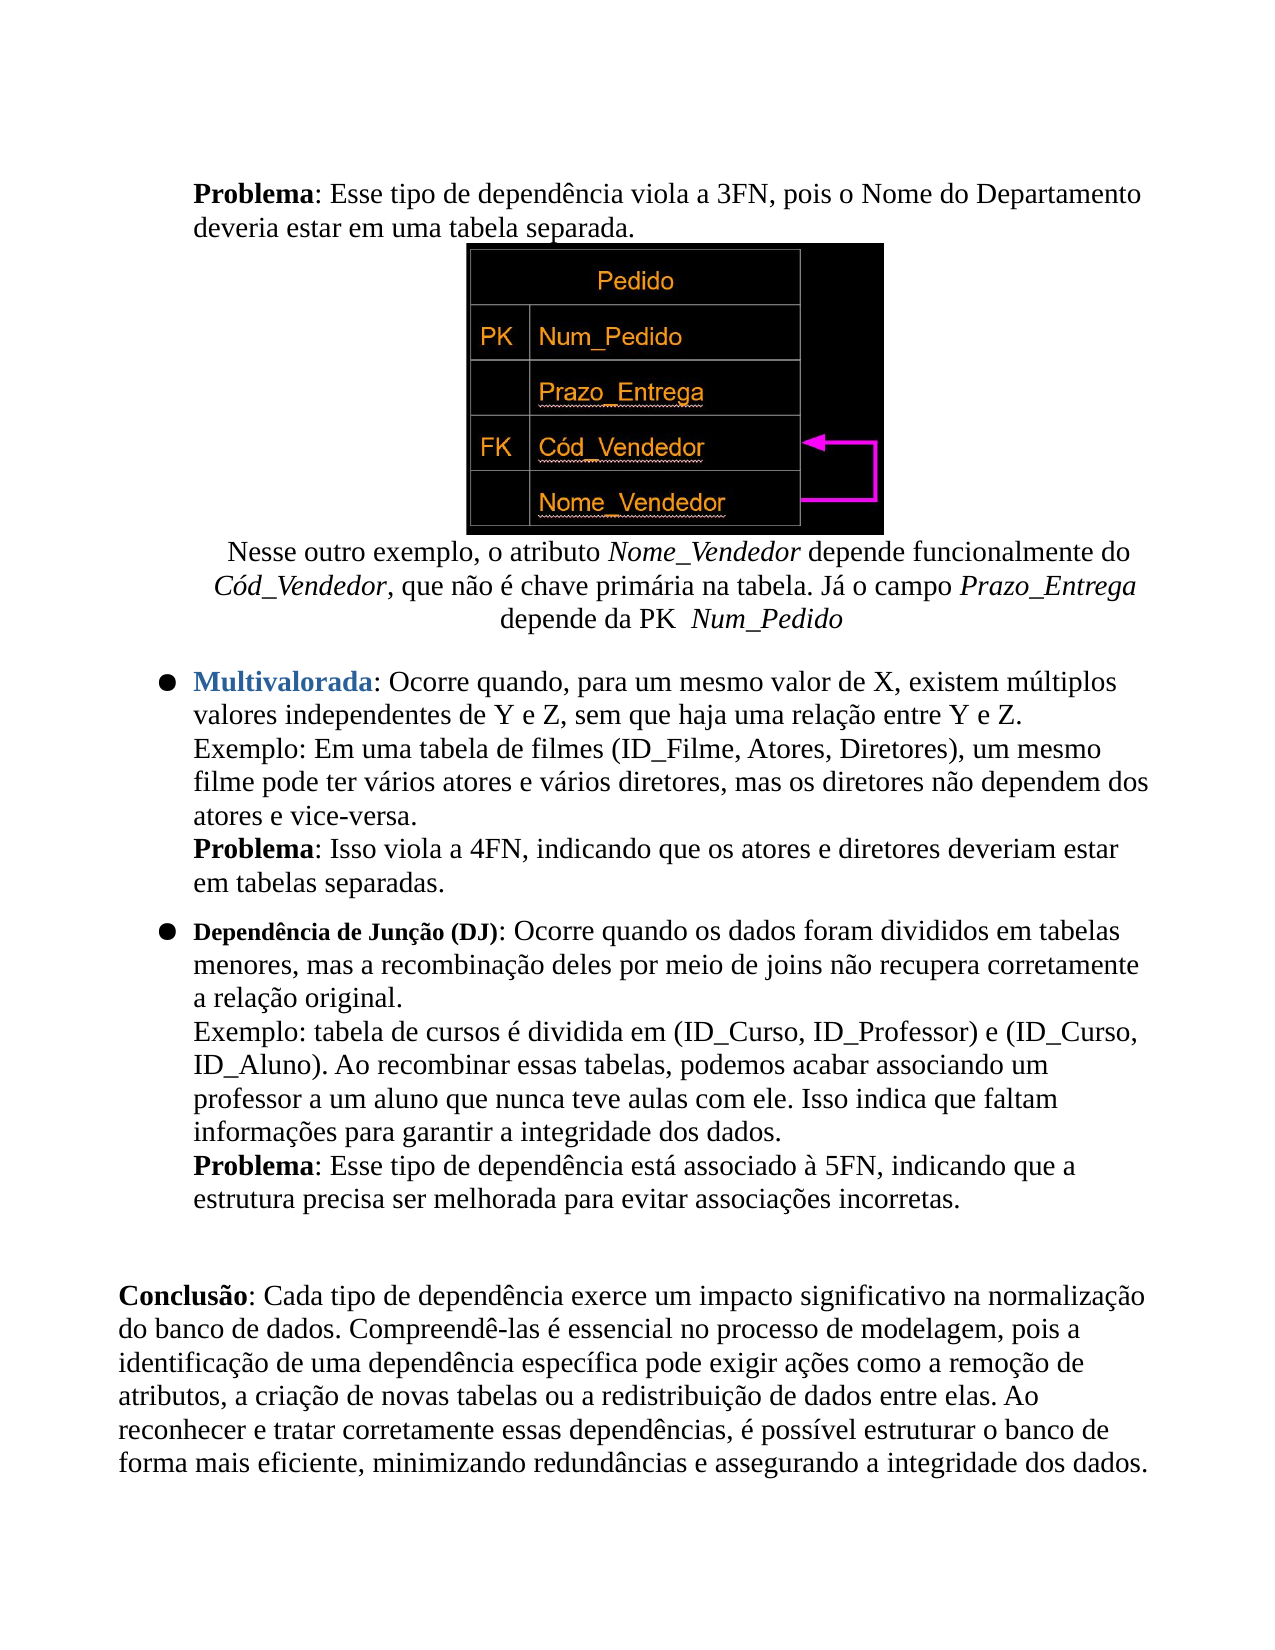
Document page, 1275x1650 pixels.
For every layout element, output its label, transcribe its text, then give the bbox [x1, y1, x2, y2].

picture [466, 243, 884, 535]
list Problema: Esse tipo de dependência viola a 3FN, pois o Nome do Departamento deveria estar em uma tabela separada. [156, 176, 1157, 243]
list Nesse outro exemplo, o atributo Nome_Vendedor depende funcionalmente do Cód_Vendedor, que não é chave primária na tabela. Já o campo Prazo_Entrega depende da PK Num_Pedido [156, 534, 1157, 664]
list Dependência de Junção (DJ): Ocorre quando os dados foram divididos em tabelas menores, mas a recombinação deles por meio de joins não recupera corretamente a relação original. Exemplo: tabela de cursos é dividida em (ID_Curso, ID_Professor) e (ID_Curso, ID_Aluno). Ao recombinar essas tabelas, podemos acabar associando um professor a um aluno que nunca teve aulas com ele. Isso indica que faltam informações para garantir a integridade dos dados. Problema: Esse tipo de dependência está associado à 5FN, indicando que a estrutura precisa ser melhorada para evitar associações incorretas. [156, 913, 1157, 1215]
list Multivalorada: Ocorre quando, para um mesmo valor de X, existem múltiplos valores independentes de Y e Z, sem que haja uma relação entre Y e Z. Exemplo: Em uma tabela de filmes (ID_Filme, Atores, Diretores), um mesmo filme pode ter vários atores e vários diretores, mas os diretores não dependem dos atores e vice-versa. Problema: Isso viola a 4FN, indicando que os atores e diretores deveriam estar em tabelas separadas. [156, 664, 1157, 899]
text Conclusão: Cada tipo de dependência exerce um impacto significativo na normalização do banco de dados. Compreendê-las é essencial no processo de modelagem, pois a identificação de uma dependência específica pode exigir ações como a remoção de atributos, a criação de novas tabelas ou a redistribuição de dados entre elas. Ao reconhecer e tratar corretamente essas dependências, é possível estruturar o banco de forma mais eficiente, minimizando redundâncias e assegurando a integridade dos dados. [118, 1278, 1157, 1479]
